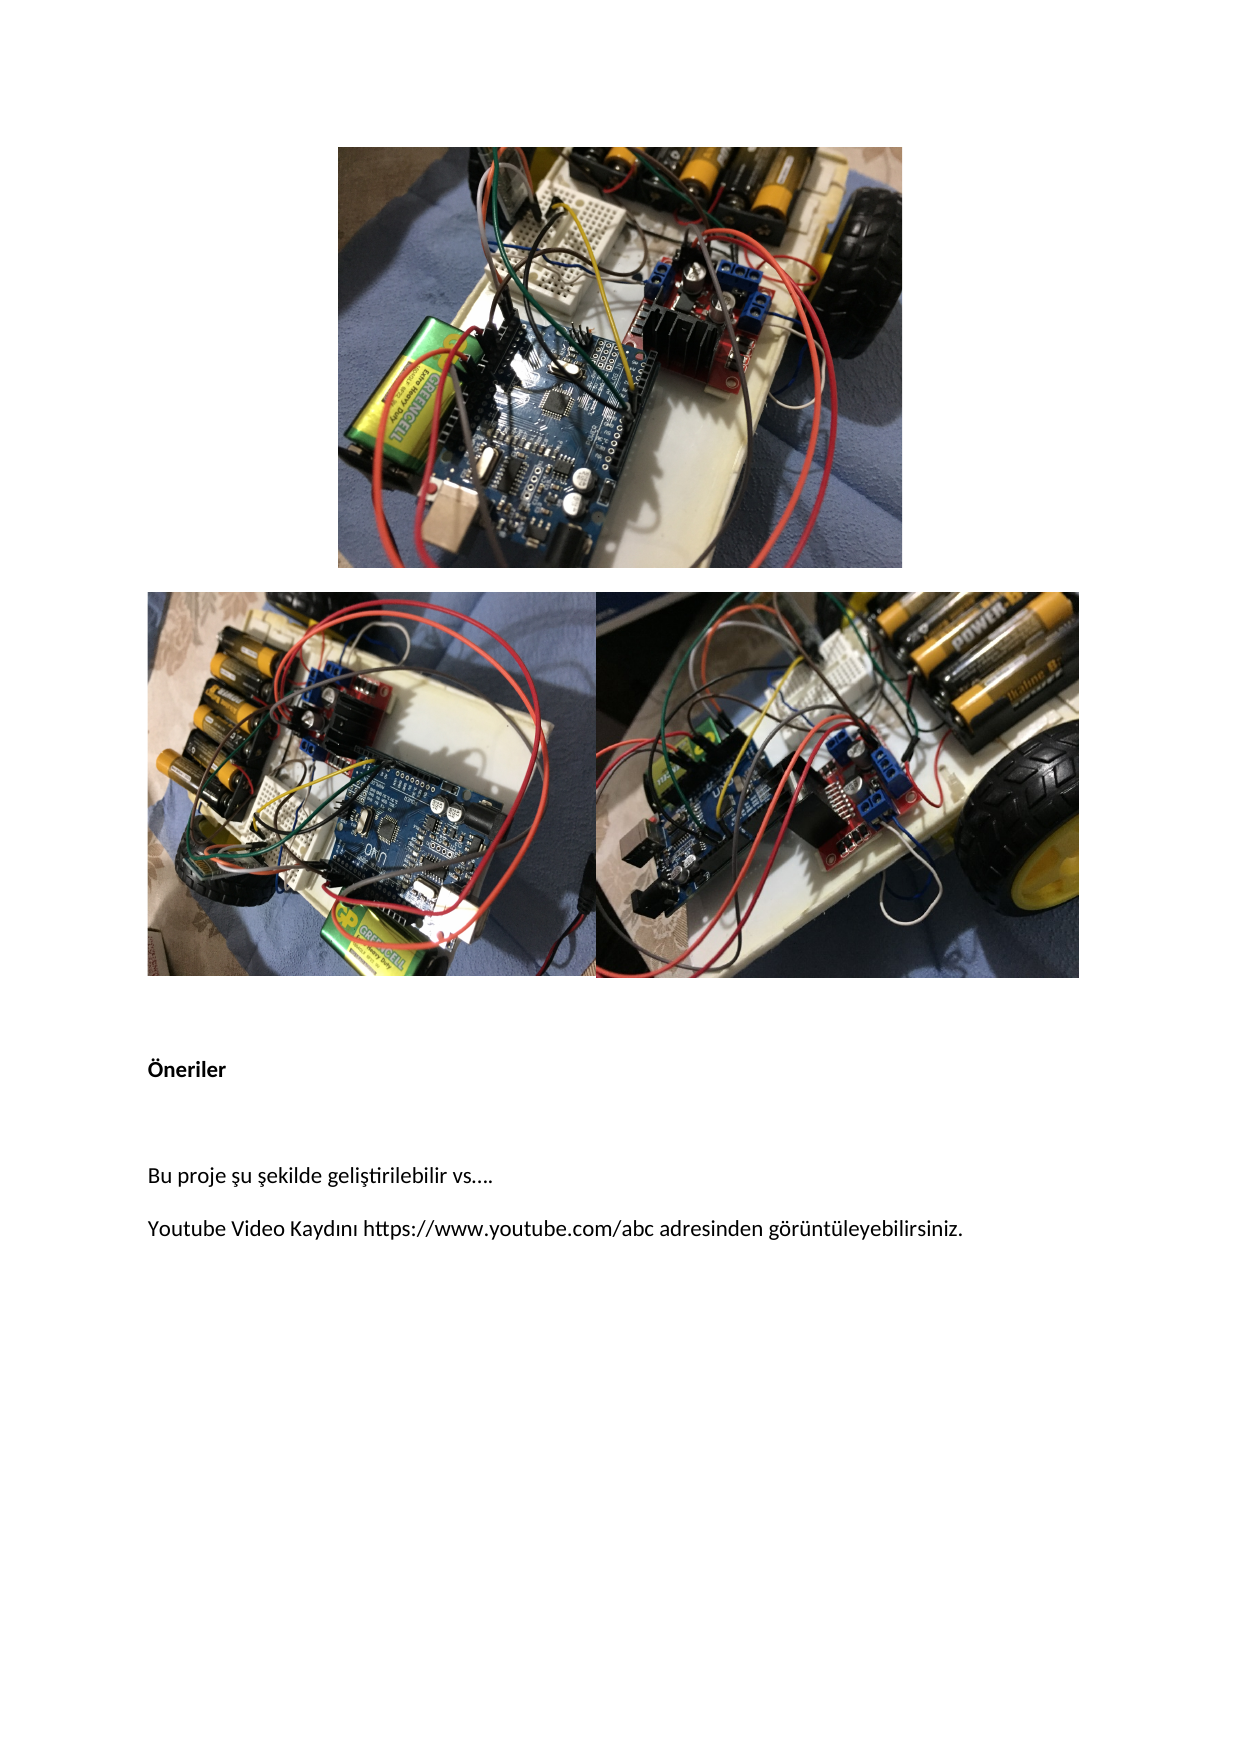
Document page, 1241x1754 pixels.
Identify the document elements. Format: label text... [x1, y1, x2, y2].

text Youtube Video Kaydını https://www.youtube.com/abc adresinden görüntüleyebilirsiniz. [148, 1214, 1093, 1242]
text Bu proje şu şekilde geliştirilebilir vs…. [148, 1161, 1093, 1189]
text Öneriler [148, 1055, 1093, 1083]
